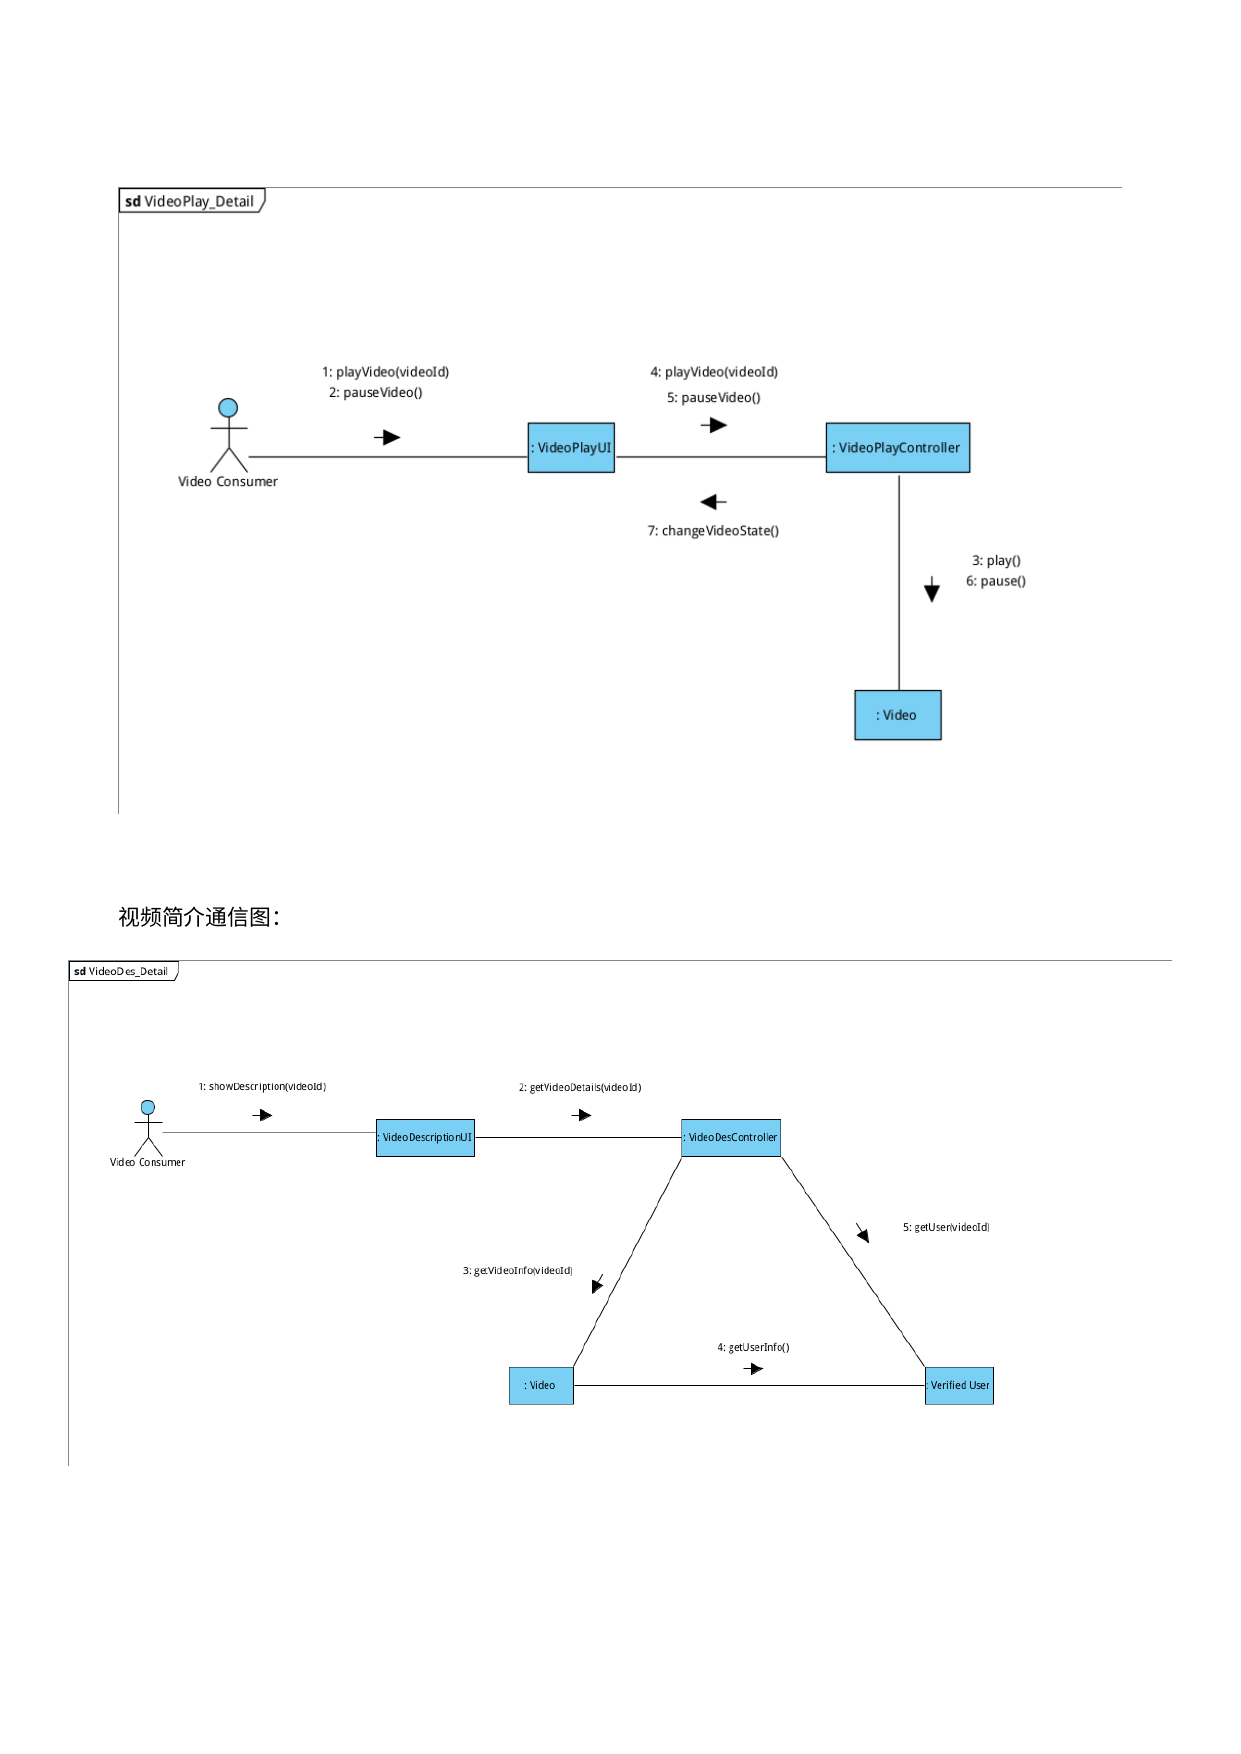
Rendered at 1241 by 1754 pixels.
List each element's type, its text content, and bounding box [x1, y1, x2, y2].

picture [68, 960, 1173, 1466]
picture [118, 187, 1123, 814]
text 视频简介通信图： [118, 900, 1122, 932]
